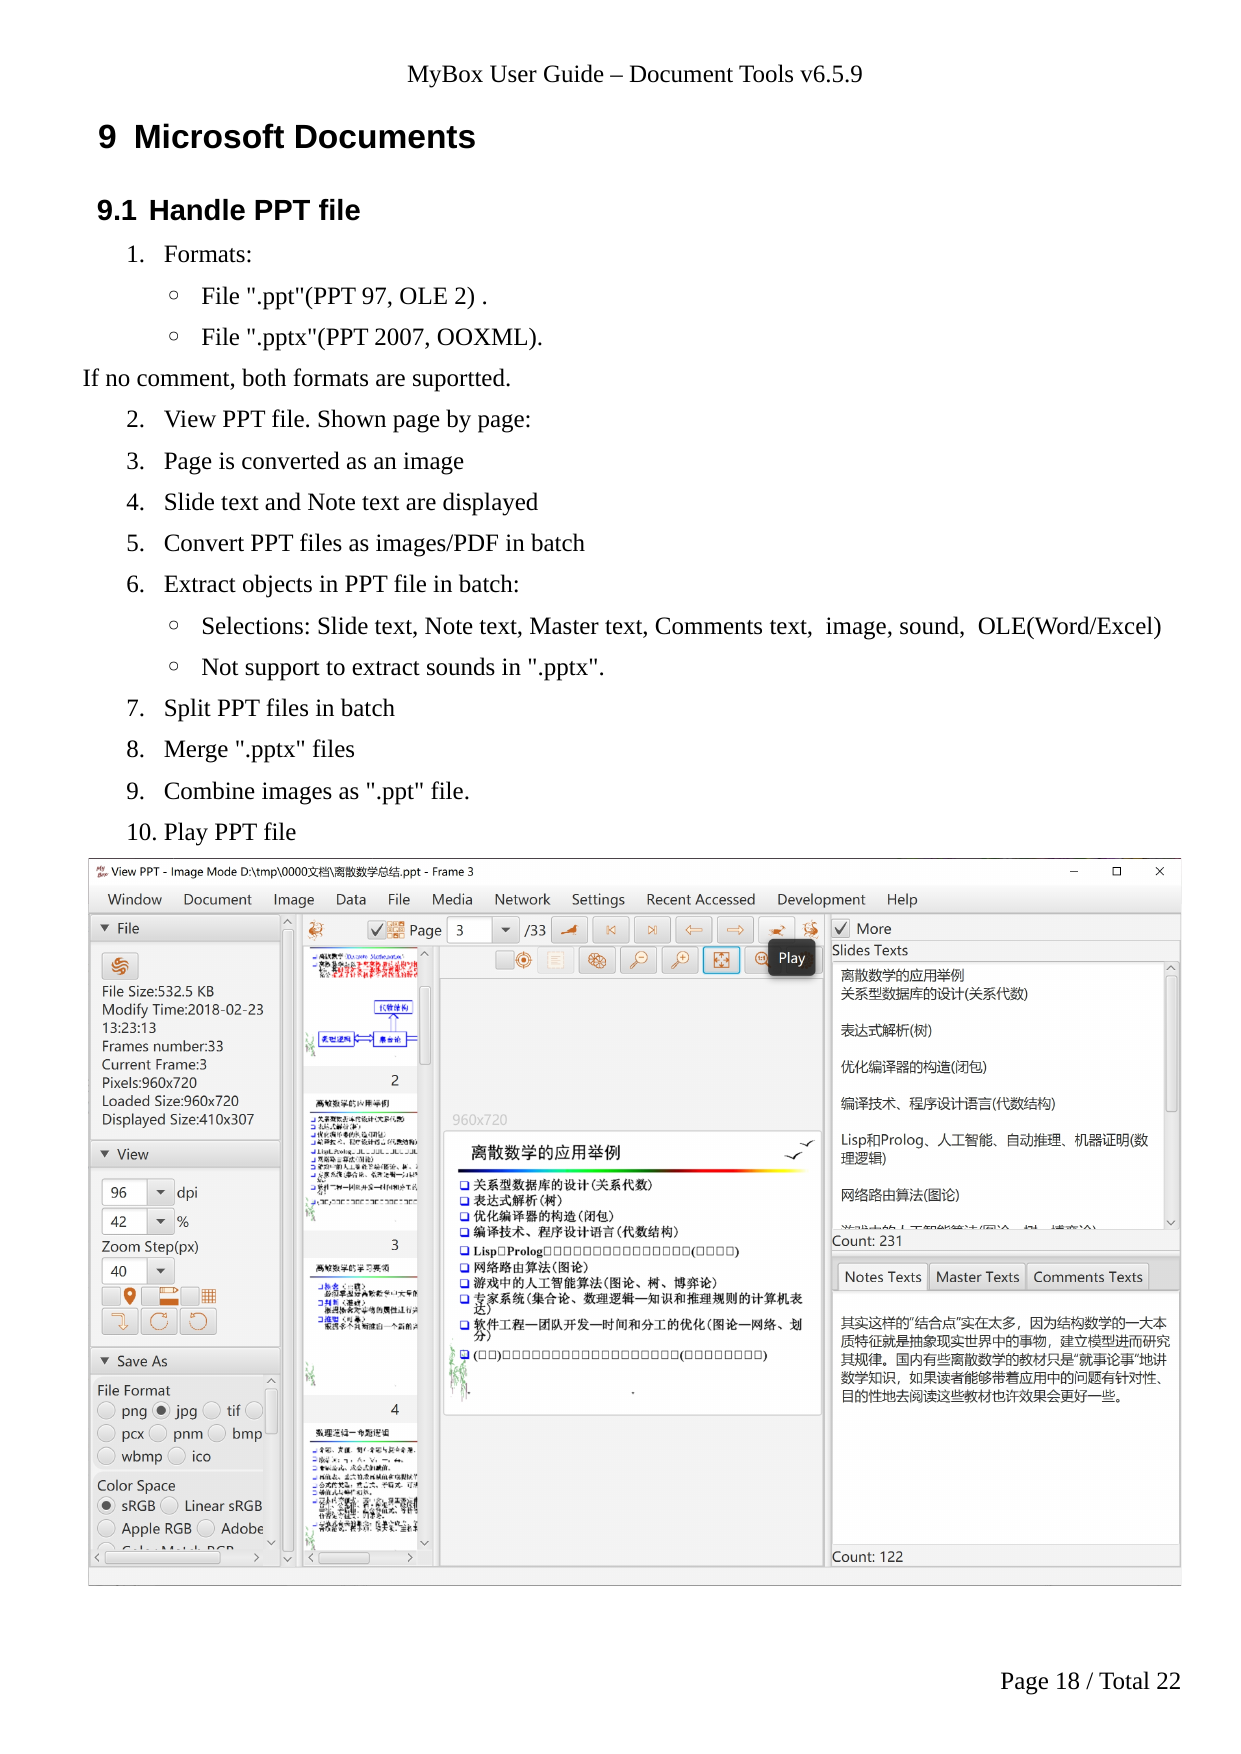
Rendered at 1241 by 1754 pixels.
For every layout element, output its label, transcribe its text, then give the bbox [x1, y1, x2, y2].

picture [88, 858, 1182, 1586]
list Formats: [126, 239, 1181, 268]
list Combine images as ".ppt" file. [126, 776, 1181, 804]
list File ".pptx"(PPT 2007, OOXML). [163, 322, 1181, 351]
list Selections: Slide text, Note text, Master text, Comments text, image, sound, OLE(Word/Excel) [163, 611, 1181, 639]
list Extract objects in PPT file in batch: [126, 569, 1181, 598]
list Slide text and Note text are displayed [126, 487, 1181, 516]
list Play PPT file [126, 817, 1181, 846]
list Page is converted as an image [126, 446, 1181, 474]
text If no comment, both formats are suportted. [1, 363, 1181, 392]
list Split PPT files in batch [126, 693, 1181, 722]
subtitle Microsoft Documents [88, 117, 1181, 156]
list Not support to extract sounds in ".pptx". [163, 652, 1181, 681]
subtitle Handle PPT file [88, 193, 1181, 227]
list File ".ppt"(PPT 97, OLE 2) . [163, 281, 1181, 309]
list Convert PPT files as images/PDF in batch [126, 528, 1181, 557]
list Merge ".pptx" files [126, 734, 1181, 763]
list View PPT file. Shown page by page: [126, 404, 1181, 433]
